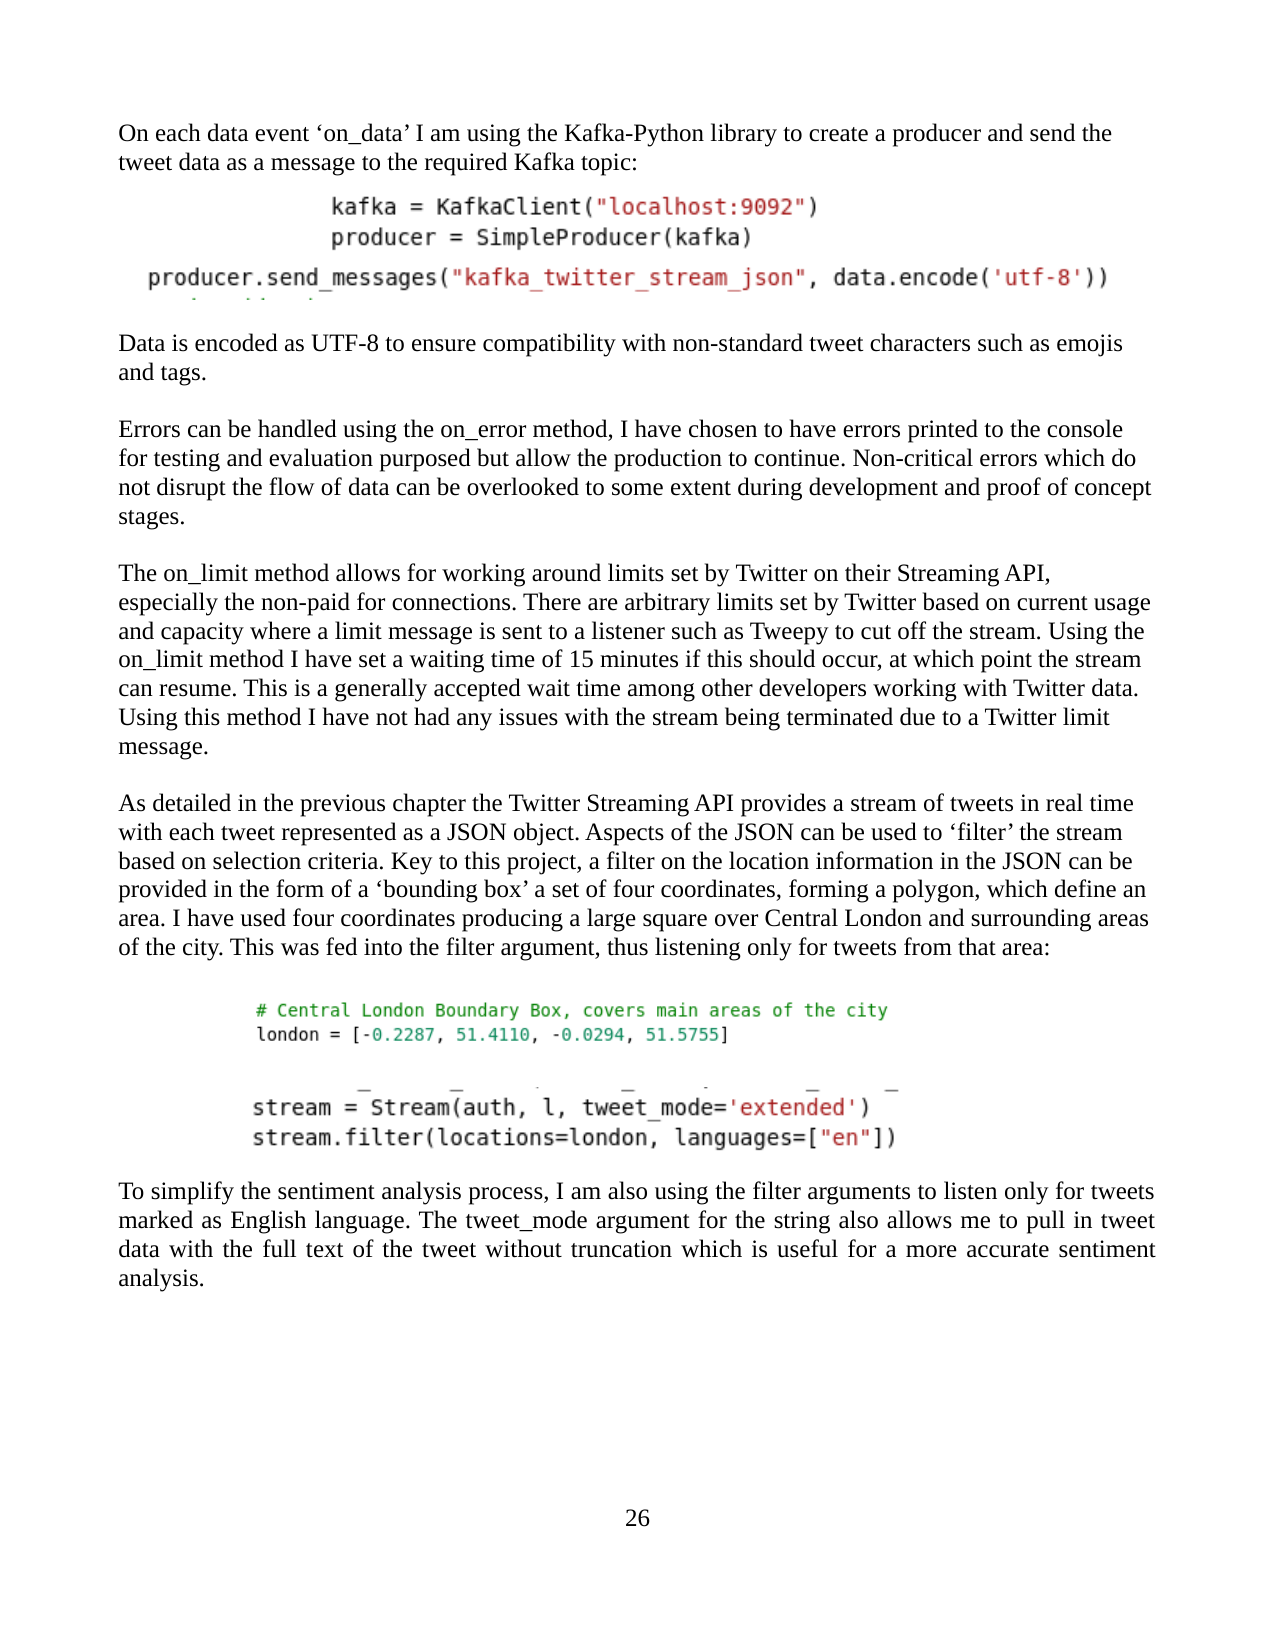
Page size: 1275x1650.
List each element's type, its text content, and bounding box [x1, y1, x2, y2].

picture [328, 195, 825, 255]
text As detailed in the previous chapter the Twitter Streaming API provides a stream of tweets in real time with each tweet represented as a JSON object. Aspects of the JSON can be used to ‘filter’ the stream based on selection criteria. Key to this project, a filter on the location information in the JSON can be provided in the form of a ‘bounding box’ a set of four coordinates, forming a polygon, which define an area. I have used four coordinates producing a large square over Central London and surrounding areas of the city. This was fed into the filter argument, thus listening only for tweets from that area: [118, 788, 1157, 961]
text Errors can be handled using the on_error method, I have chosen to have errors printed to the console for testing and evaluation purposed but allow the production to continue. Non-critical errors which do not disrupt the flow of data can be overlooked to some extent during development and proof of concept stages. [118, 414, 1157, 529]
picture [250, 996, 906, 1060]
text To simplify the sentiment analysis process, I am also using the filter arguments to listen only for tweets marked as English language. The tweet_mode argument for the string also allows me to pull in tweet data with the full text of the tweet without truncation which is useful for a more accurate sentiment analysis. [118, 1176, 1157, 1291]
picture [246, 1087, 922, 1166]
picture [144, 263, 1114, 300]
text Data is encoded as UTF-8 to ensure compatibility with non-standard tweet characters such as emojis and tags. [118, 328, 1157, 386]
text On each data event ‘on_data’ I am using the Kafka-Python library to create a producer and send the tweet data as a message to the required Kafka topic: [118, 118, 1157, 176]
text The on_limit method allows for working around limits set by Twitter on their Streaming API, especially the non-paid for connections. There are arbitrary limits set by Twitter based on current usage and capacity where a limit message is sent to a listener such as Tweepy to cut off the stream. Using the on_limit method I have set a waiting time of 15 minutes if this should occur, at which point the stream can resume. This is a generally accepted wait time among other developers working with Twitter data. Using this method I have not had any issues with the stream being terminated due to a Twitter limit message. [118, 558, 1157, 759]
